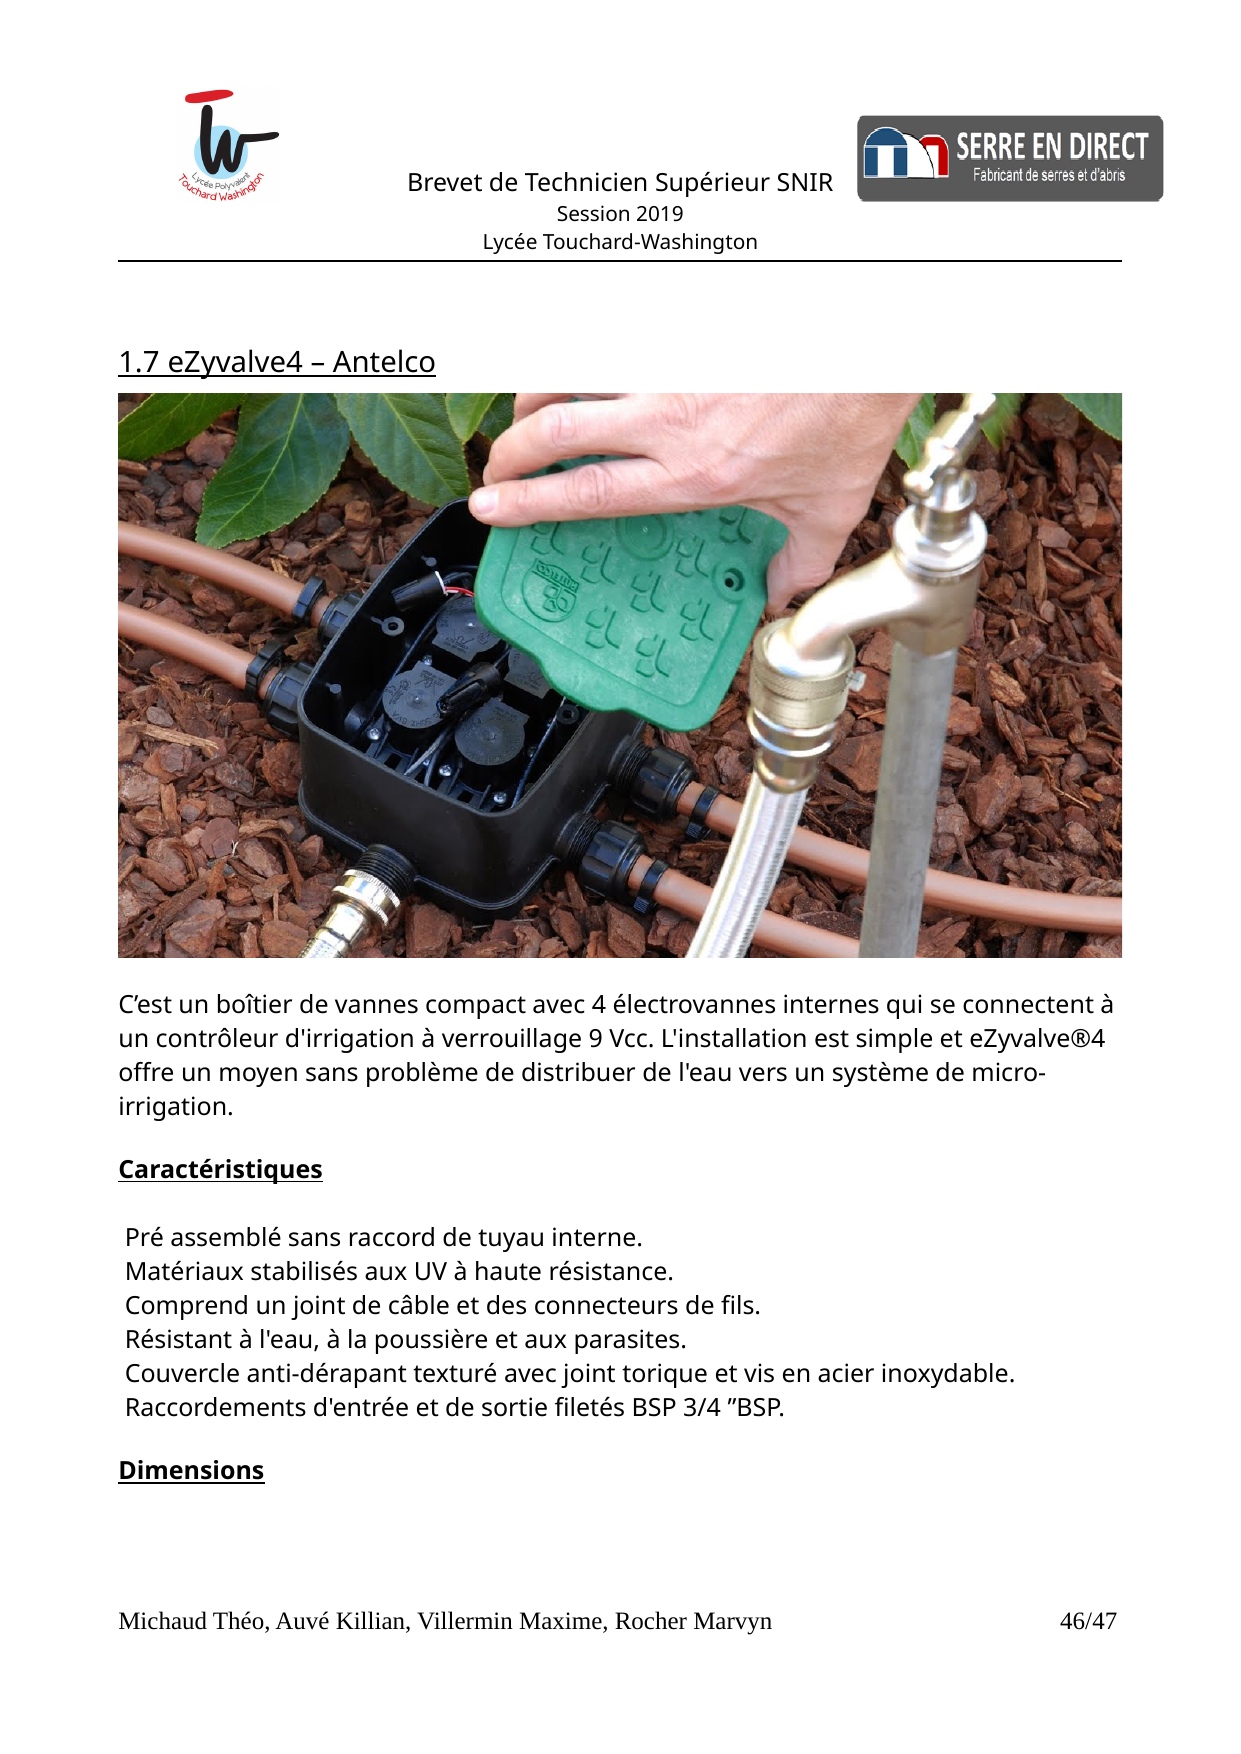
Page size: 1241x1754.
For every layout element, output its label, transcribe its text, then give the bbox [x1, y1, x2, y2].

picture [118, 393, 1123, 958]
text Dimensions [118, 1453, 1122, 1487]
text C’est un boîtier de vannes compact avec 4 électrovannes internes qui se connectent à un contrôleur d'irrigation à verrouillage 9 Vcc. L'installation est simple et eZyvalve®4 offre un moyen sans problème de distribuer de l'eau vers un système de micro-irrigation. [118, 987, 1122, 1123]
picture [176, 86, 281, 203]
picture [852, 113, 1167, 206]
subtitle 1.7 eZyvalve4 – Antelco [118, 341, 1122, 381]
text Caractéristiques Pré assemblé sans raccord de tuyau interne. Matériaux stabilisés aux UV à haute résistance. Comprend un joint de câble et des connecteurs de fils. Résistant à l'eau, à la poussière et aux parasites. Couvercle anti-dérapant texturé avec joint torique et vis en acier inoxydable. Raccordements d'entrée et de sortie filetés BSP 3/4 ”BSP. [118, 1152, 1122, 1424]
